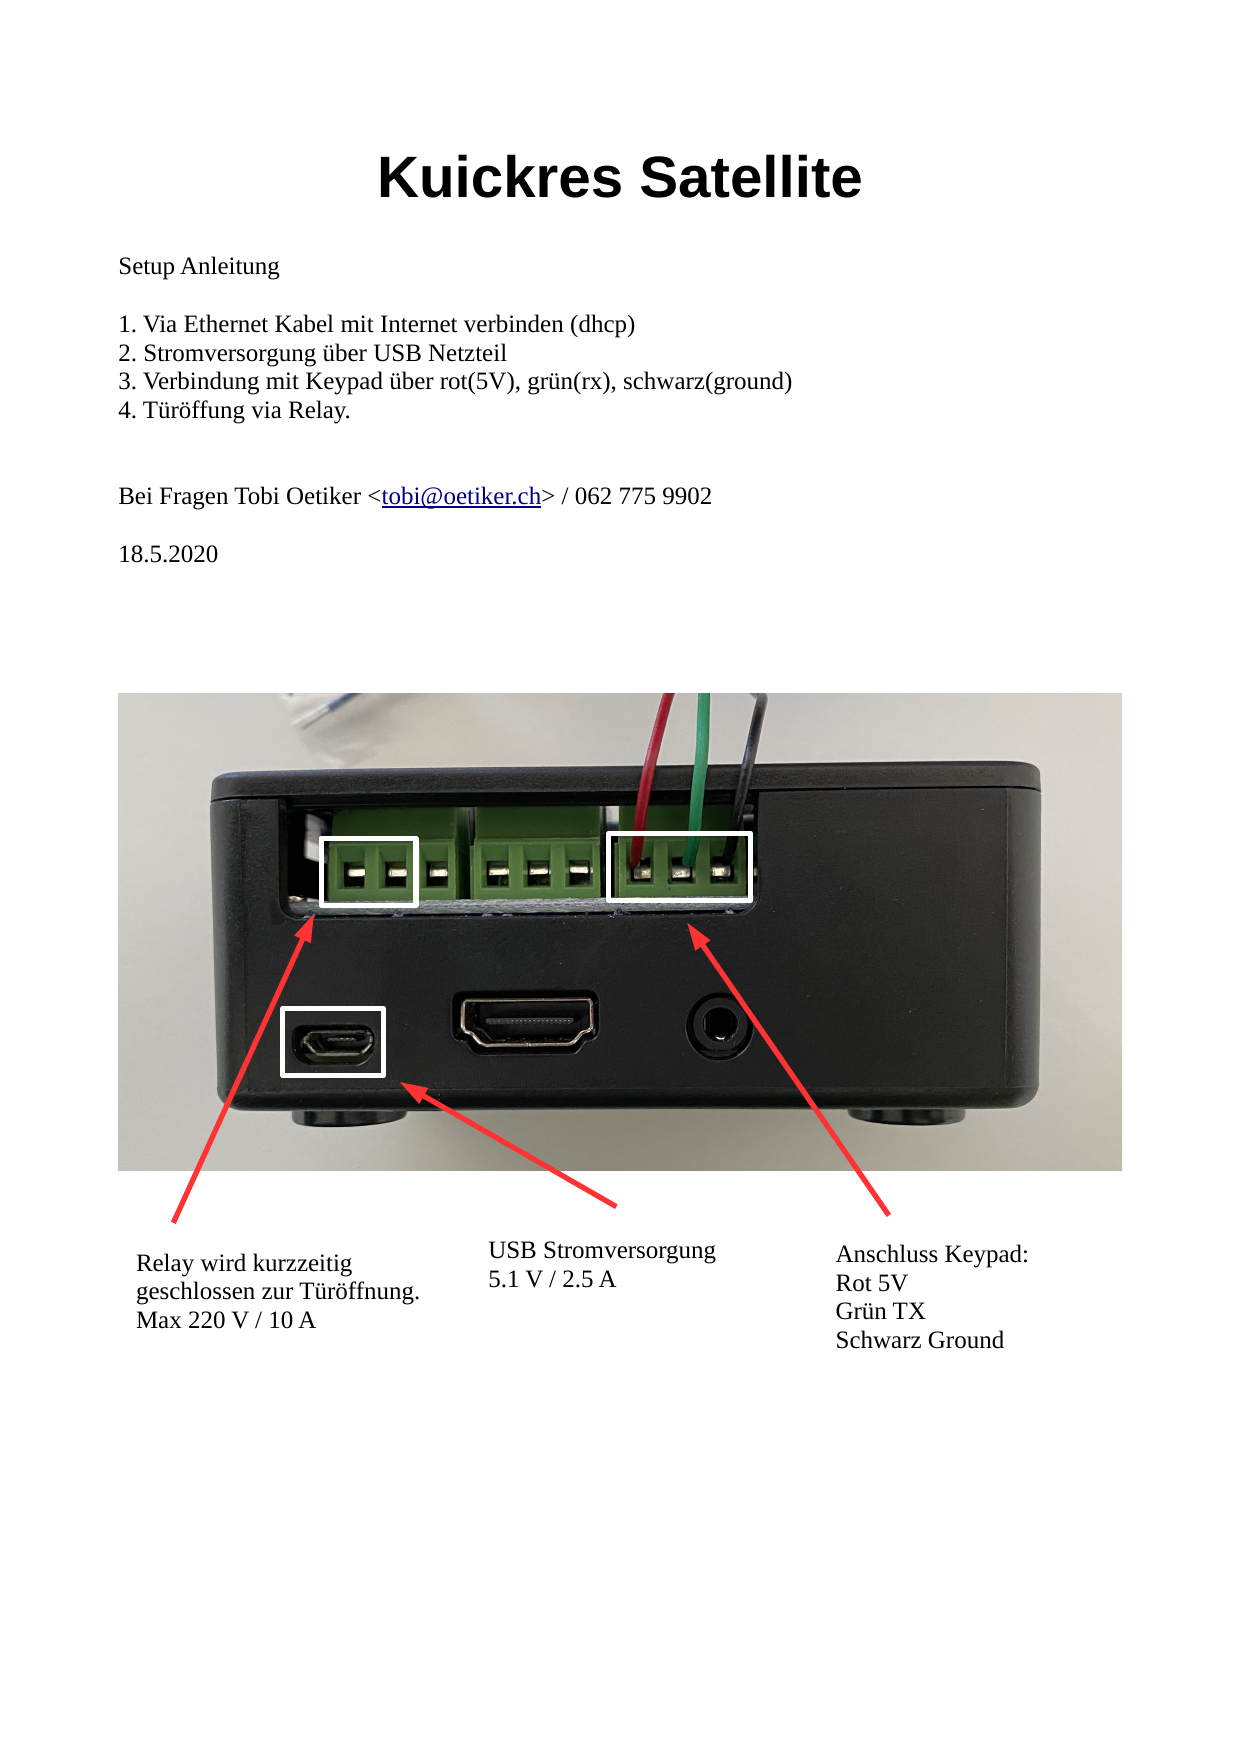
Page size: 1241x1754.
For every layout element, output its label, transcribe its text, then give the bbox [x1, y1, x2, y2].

text 2. Stromversorgung über USB Netzteil [118, 338, 1122, 366]
text 1. Via Ethernet Kabel mit Internet verbinden (dhcp) [118, 309, 1122, 338]
text 4. Türöffung via Relay. [118, 395, 1122, 424]
text 18.5.2020 [118, 539, 1122, 568]
text Setup Anleitung [118, 251, 1122, 280]
picture [118, 693, 1123, 1171]
text 3. Verbindung mit Keypad über rot(5V), grün(rx), schwarz(ground) [118, 366, 1122, 395]
text Bei Fragen Tobi Oetiker <tobi@oetiker.ch> / 062 775 9902 [118, 481, 1122, 510]
title Kuickres Satellite [118, 143, 1122, 210]
